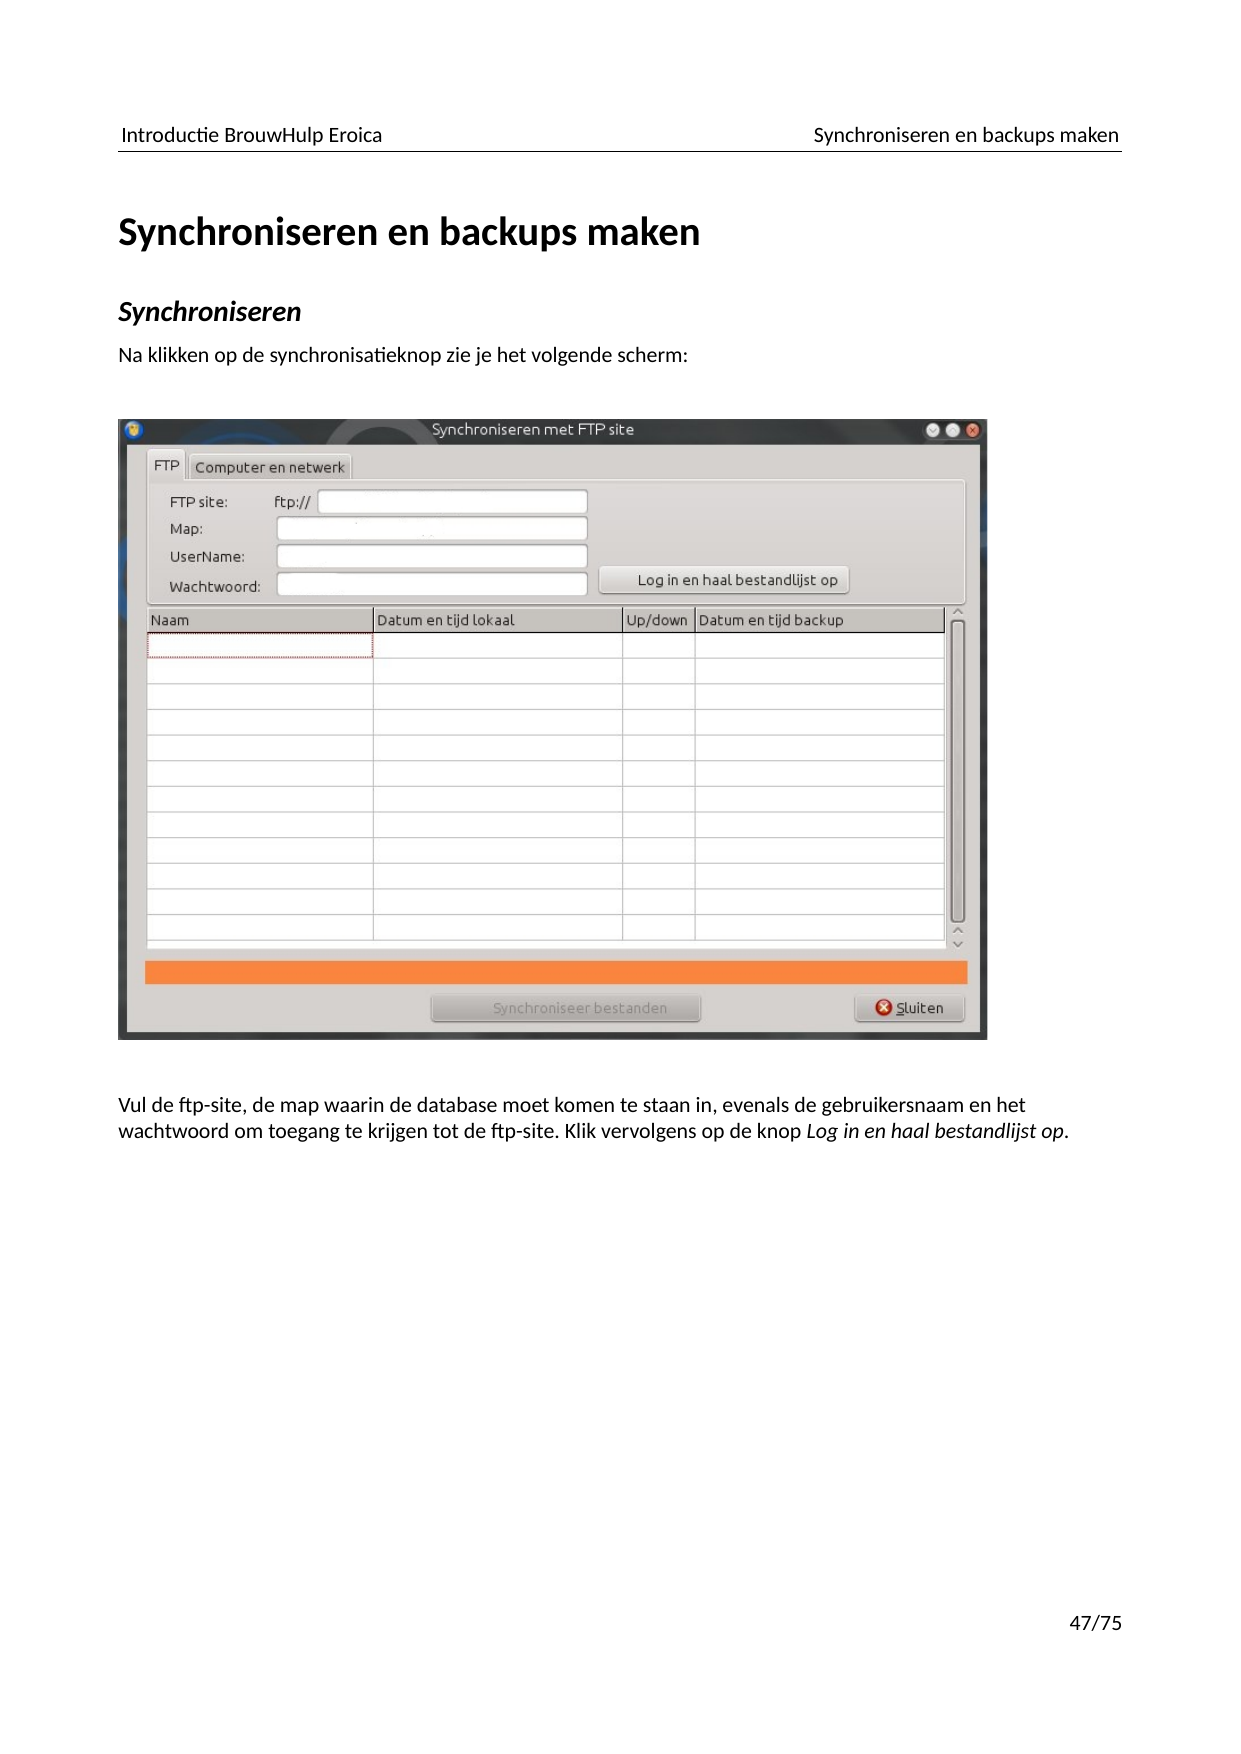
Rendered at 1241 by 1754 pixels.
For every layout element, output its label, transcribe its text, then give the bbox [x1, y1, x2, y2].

text Na klikken op de synchronisatieknop zie je het volgende scherm: [118, 341, 1122, 367]
picture [118, 419, 988, 1040]
text Vul de ftp-site, de map waarin de database moet komen te staan in, evenals de gebruikersnaam en het wachtwoord om toegang te krijgen tot de ftp-site. Klik vervolgens op de knop Log in en haal bestandlijst op. [118, 1091, 1122, 1144]
subtitle Synchroniseren [118, 293, 1122, 328]
subtitle Synchroniseren en backups maken [118, 205, 1122, 255]
